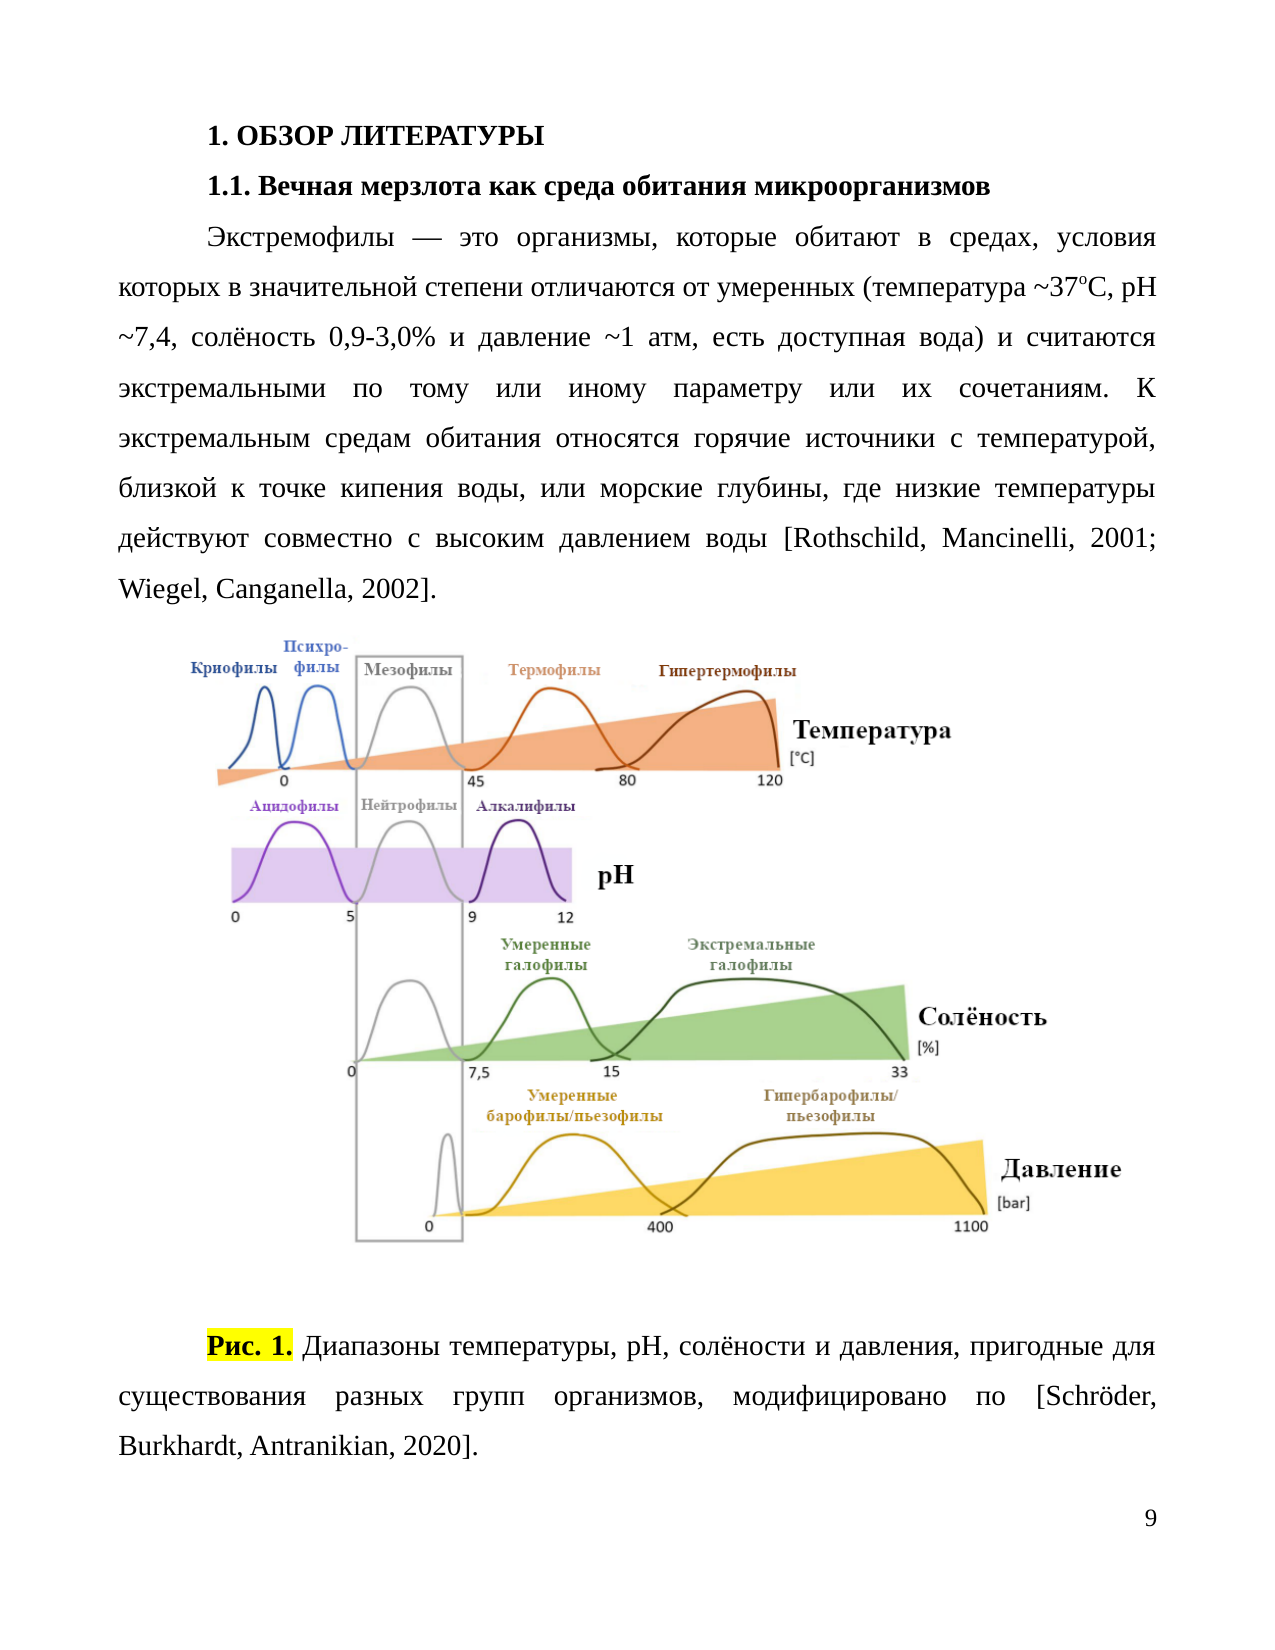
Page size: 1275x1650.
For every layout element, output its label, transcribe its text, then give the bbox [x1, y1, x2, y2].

subtitle 1.1. Вечная мерзлота как среда обитания микроорганизмов [118, 168, 1157, 202]
text Экстремофилы — это организмы, которые обитают в средах, условия которых в значительной степени отличаются от умеренных (температура ~37oC, pH ~7,4, солёность 0,9-3,0% и давление ~1 атм, есть доступная вода) и считаются экстремальными по тому или иному параметру или их сочетаниям. К экстремальным средам обитания относятся горячие источники с температурой, близкой к точке кипения воды, или морские глубины, где низкие температуры действуют совместно с высоким давлением воды [Rothschild, Mancinelli, 2001; Wiegel, Canganella, 2002]⁠.⁠ [118, 219, 1157, 604]
picture [161, 615, 1132, 1312]
text Рис. 1. Диапазоны температуры, pH, солёности и давления, пригодные для существования разных групп организмов, модифицировано по [Schröder, Burkhardt, Antranikian, 2020]⁠. [118, 621, 1157, 1462]
subtitle 1. ОБЗОР ЛИТЕРАТУРЫ [118, 118, 1157, 152]
